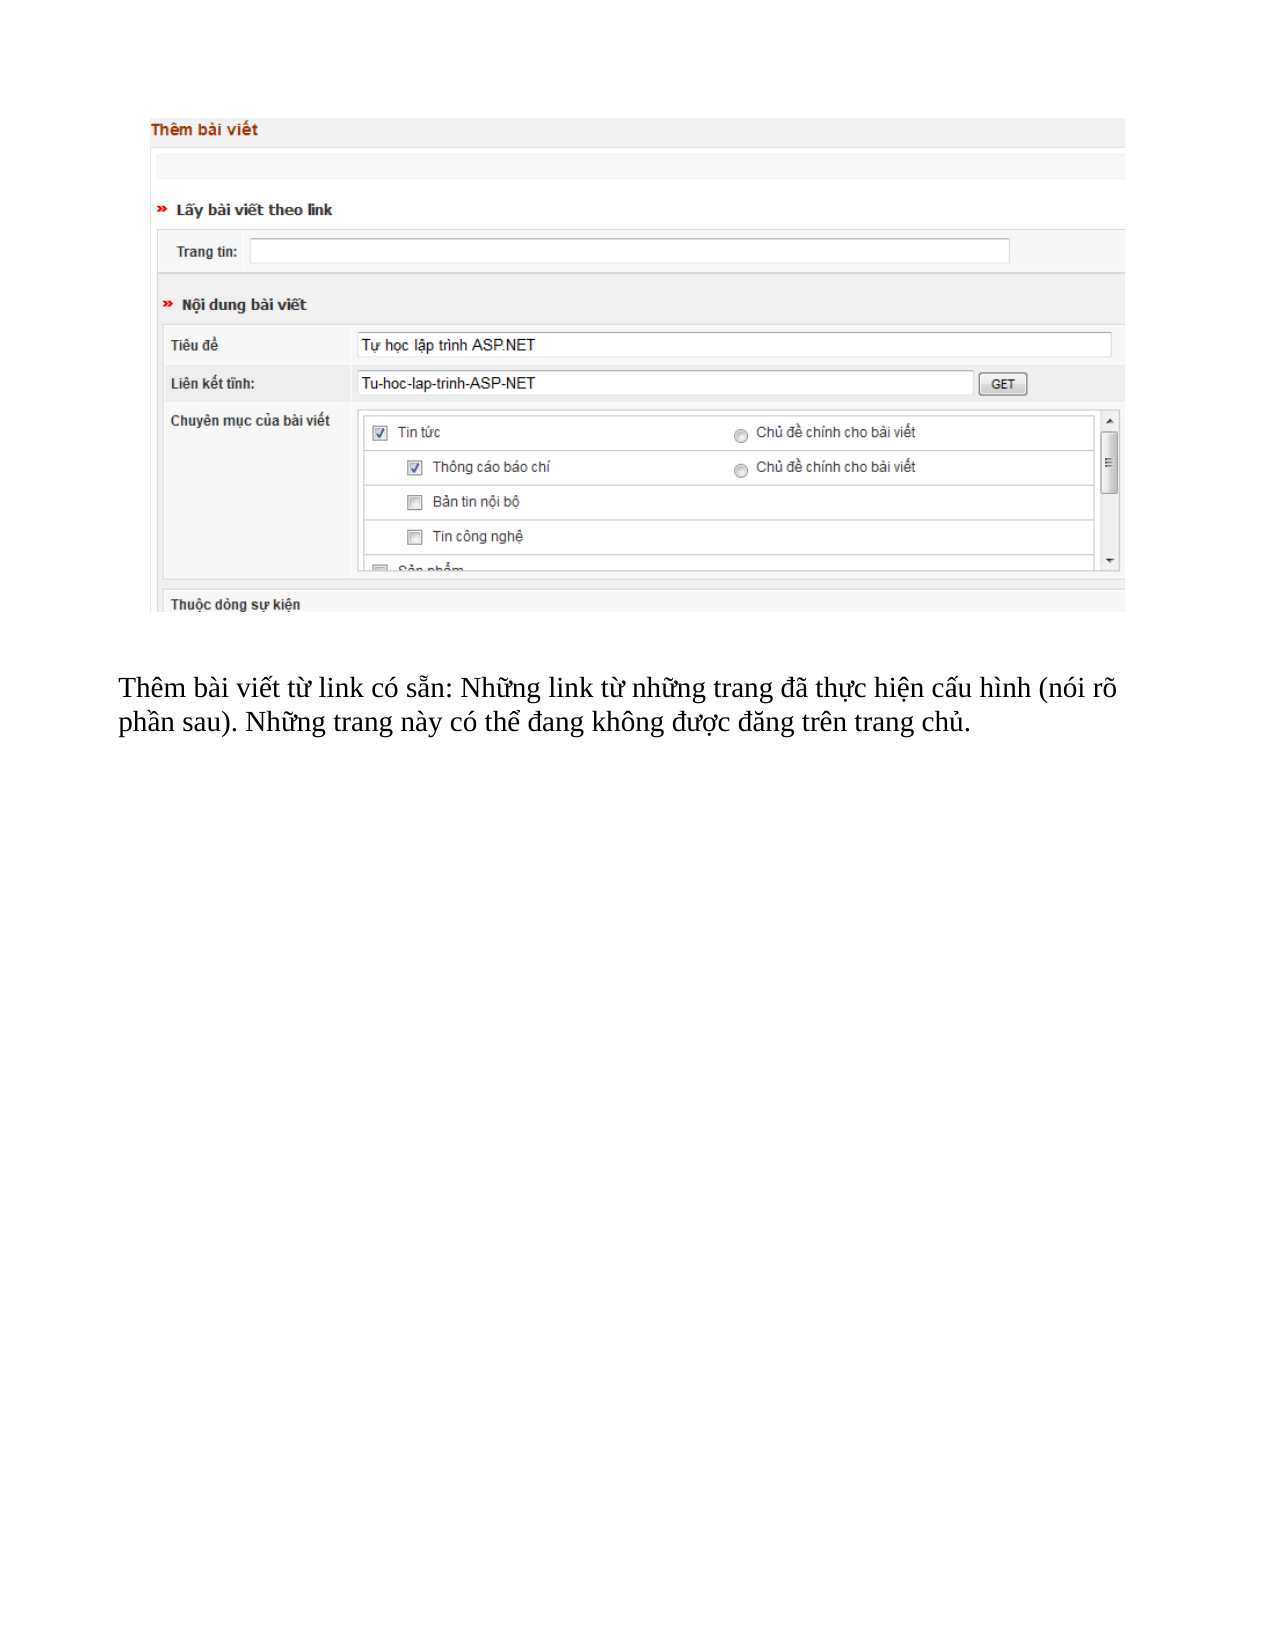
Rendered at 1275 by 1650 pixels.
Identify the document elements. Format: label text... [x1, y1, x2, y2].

text Thêm bài viết từ link có sẵn: Những link từ những trang đã thực hiện cấu hình (nói rõ phần sau). Những trang này có thể đang không được đăng trên trang chủ. [118, 670, 1157, 737]
